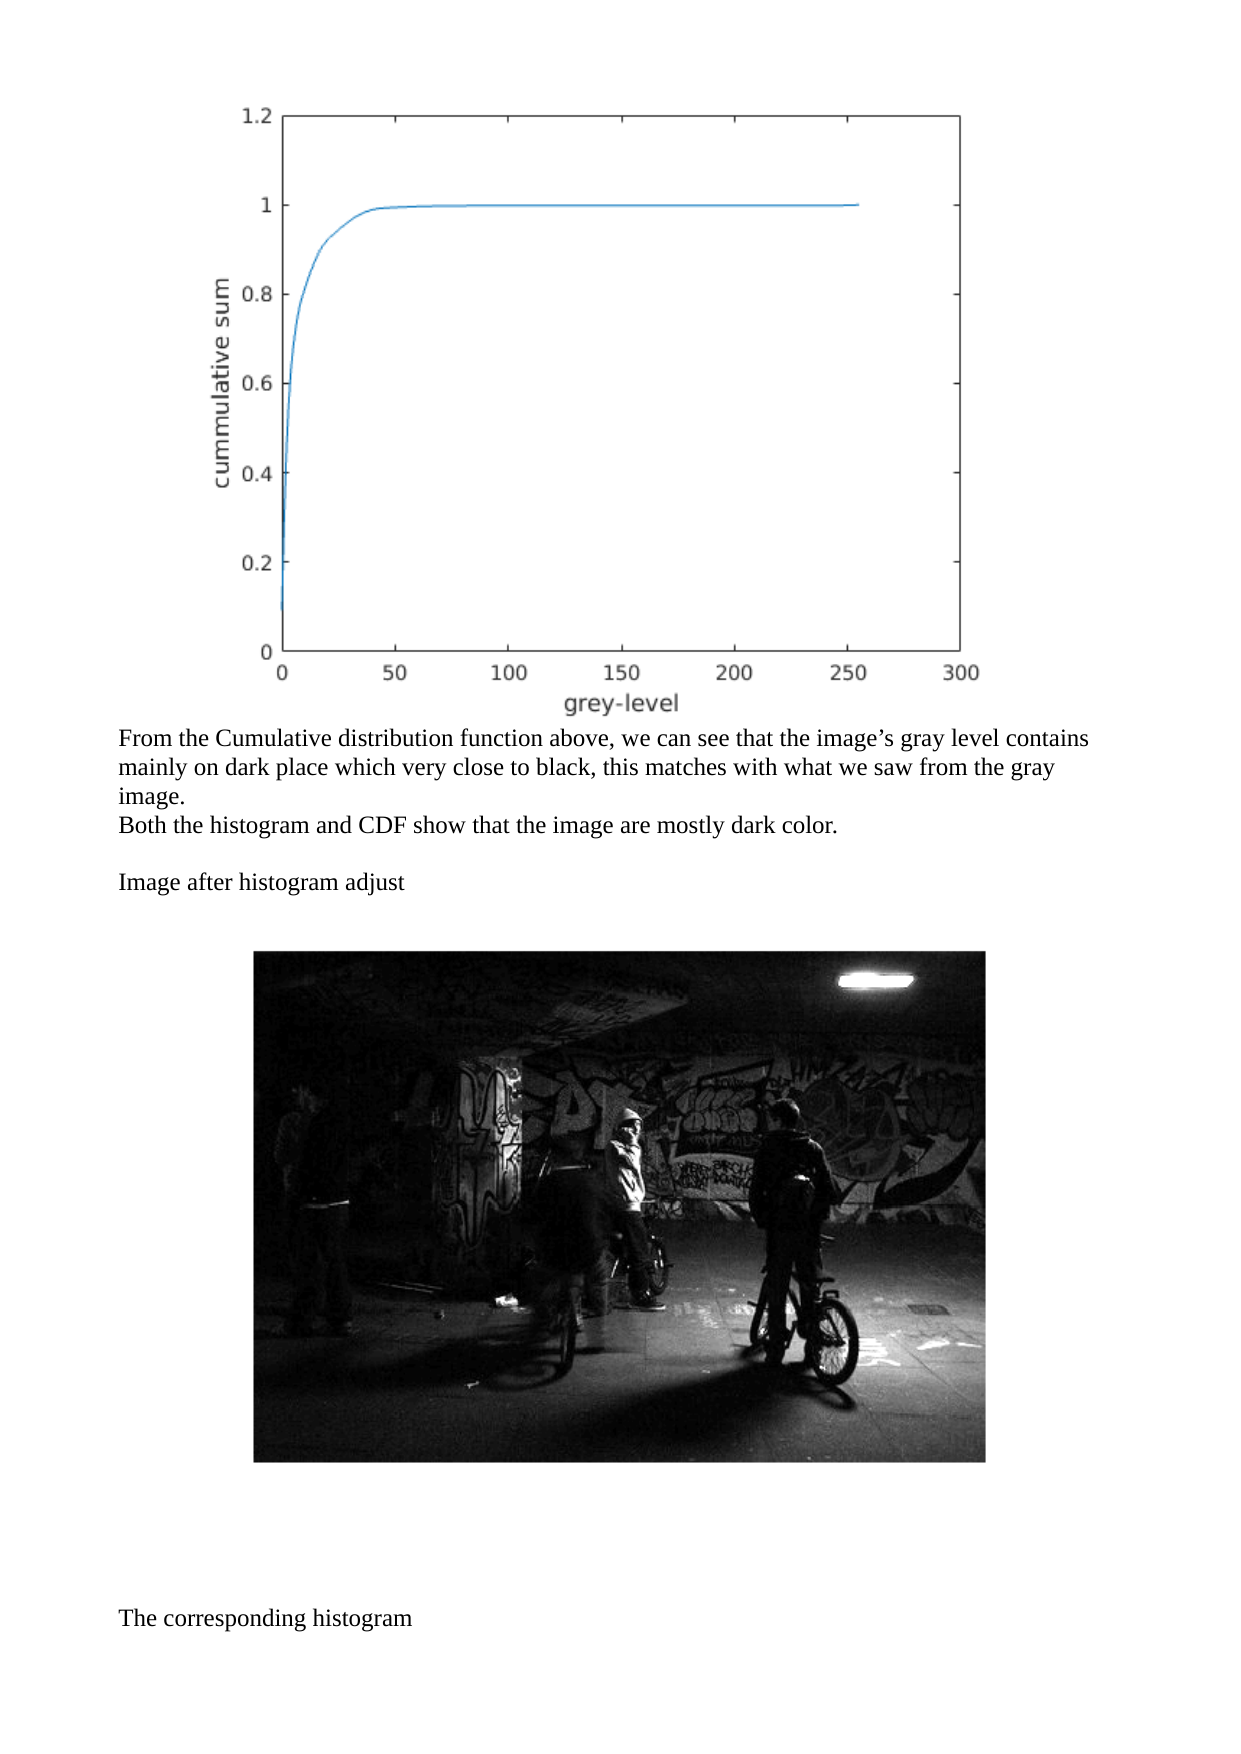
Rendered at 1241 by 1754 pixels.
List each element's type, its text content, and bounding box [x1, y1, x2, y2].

picture [118, 896, 1123, 1574]
text Image after histogram adjust [118, 867, 1122, 896]
text The corresponding histogram [118, 1603, 1122, 1631]
text From the Cumulative distribution function above, we can see that the image’s gray level contains mainly on dark place which very close to black, this matches with what we saw from the gray image. [118, 118, 1122, 810]
picture [168, 67, 1044, 724]
text Both the histogram and CDF show that the image are mostly dark color. [118, 810, 1122, 838]
